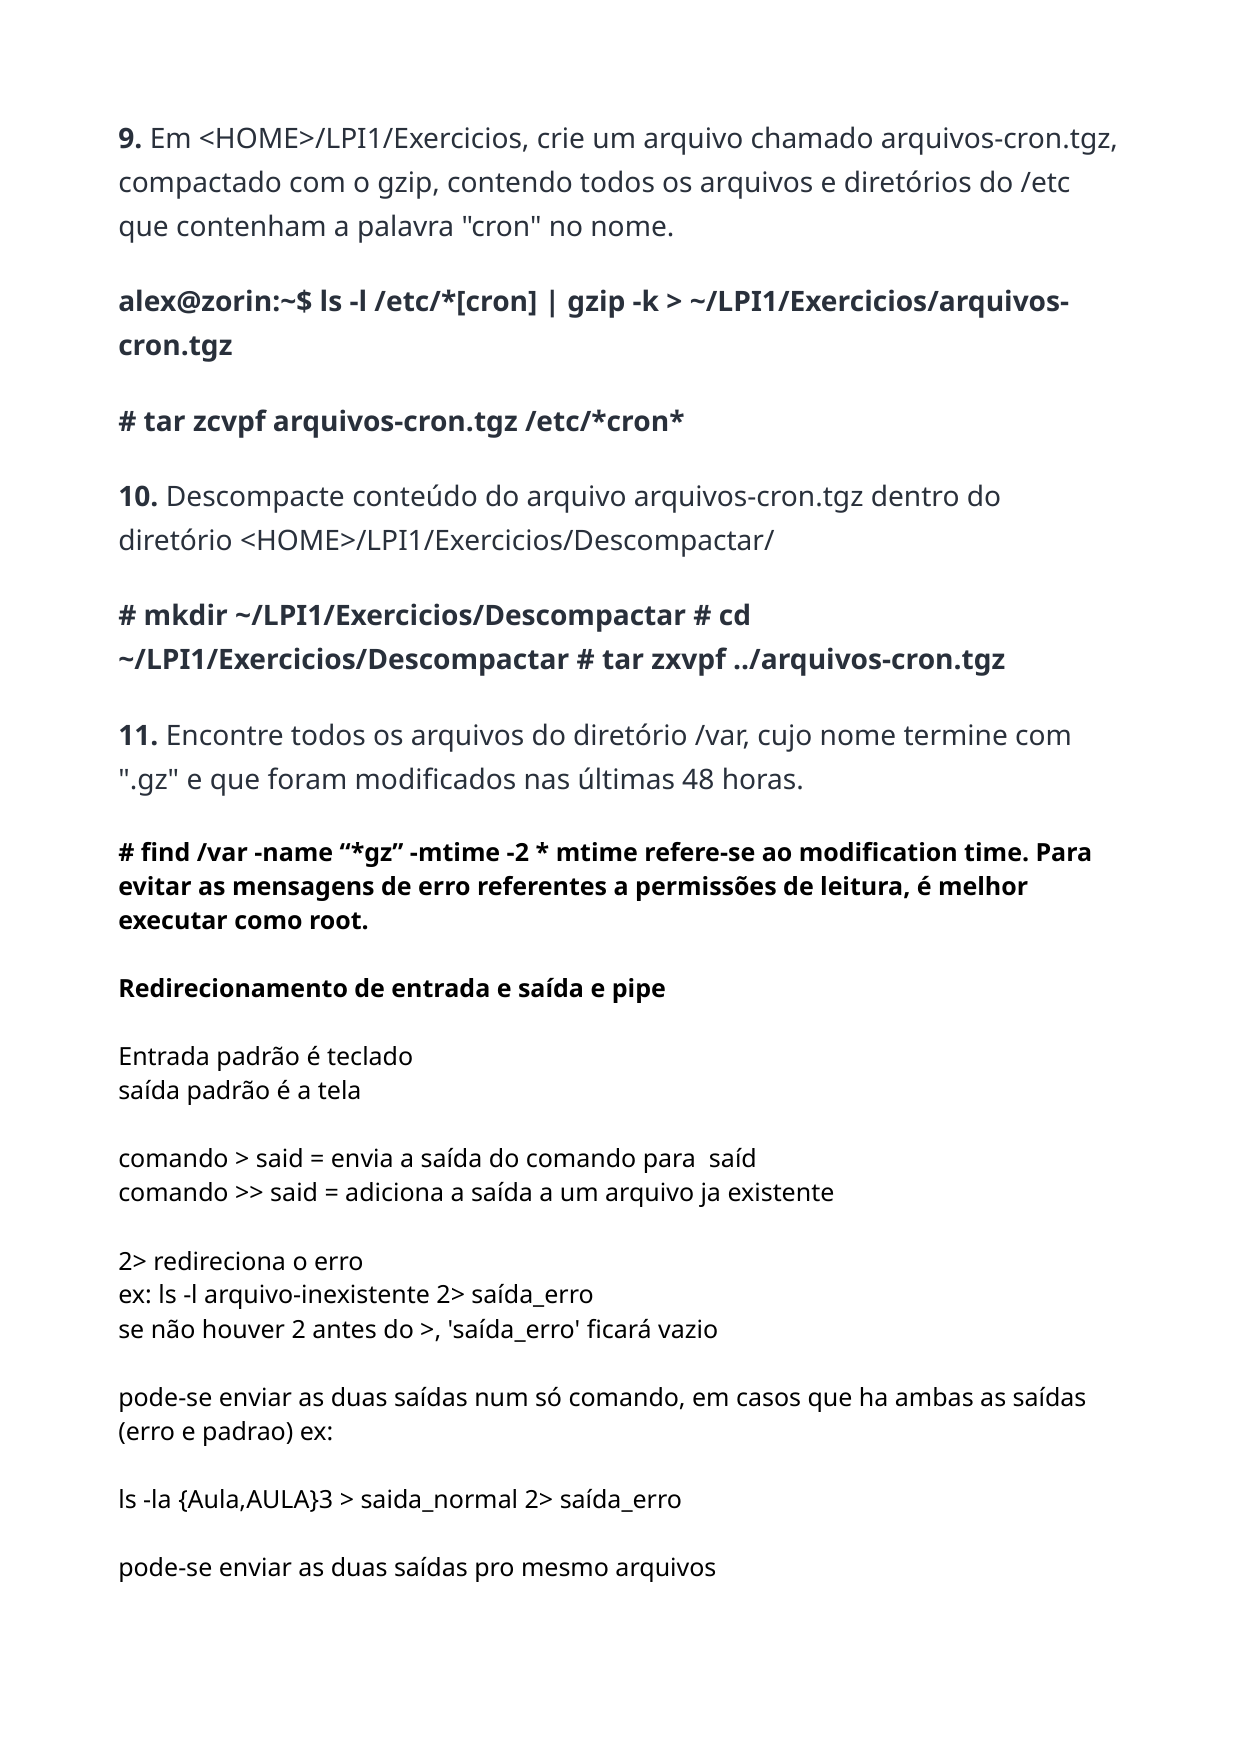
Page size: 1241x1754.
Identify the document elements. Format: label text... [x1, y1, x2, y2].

text alex@zorin:~$ ls -l /etc/*[cron] | gzip -k > ~/LPI1/Exercicios/arquivos-cron.tgz [118, 282, 1122, 364]
text Entrada padrão é teclado [118, 1039, 1122, 1073]
text 10. Descompacte conteúdo do arquivo arquivos-cron.tgz dentro do diretório <HOME>/LPI1/Exercicios/Descompactar/ [118, 476, 1122, 559]
text pode-se enviar as duas saídas pro mesmo arquivos [118, 1550, 1122, 1584]
text comando > said = envia a saída do comando para saíd [118, 1141, 1122, 1175]
text ls -la {Aula,AULA}3 > saida_normal 2> saída_erro [118, 1482, 1122, 1516]
text comando >> said = adiciona a saída a um arquivo ja existente [118, 1175, 1122, 1209]
text # mkdir ~/LPI1/Exercicios/Descompactar # cd ~/LPI1/Exercicios/Descompactar # tar zxvpf ../arquivos-cron.tgz [118, 596, 1122, 678]
text pode-se enviar as duas saídas num só comando, em casos que ha ambas as saídas (erro e padrao) ex: [118, 1379, 1122, 1447]
text Redirecionamento de entrada e saída e pipe [118, 971, 1122, 1005]
text 9. Em <HOME>/LPI1/Exercicios, crie um arquivo chamado arquivos-cron.tgz, compactado com o gzip, contendo todos os arquivos e diretórios do /etc que contenham a palavra "cron" no nome. [118, 118, 1122, 244]
text 2> redireciona o erro [118, 1243, 1122, 1277]
text # find /var -name “*gz” -mtime -2 * mtime refere-se ao modification time. Para evitar as mensagens de erro referentes a permissões de leitura, é melhor executar como root. [118, 834, 1122, 937]
text ex: ls -l arquivo-inexistente 2> saída_erro [118, 1277, 1122, 1311]
text 11. Encontre todos os arquivos do diretório /var, cujo nome termine com ".gz" e que foram modificados nas últimas 48 horas. [118, 715, 1122, 797]
text # tar zcvpf arquivos-cron.tgz /etc/*cron* [118, 401, 1122, 439]
text saída padrão é a tela [118, 1073, 1122, 1107]
text se não houver 2 antes do >, 'saída_erro' ficará vazio [118, 1311, 1122, 1345]
